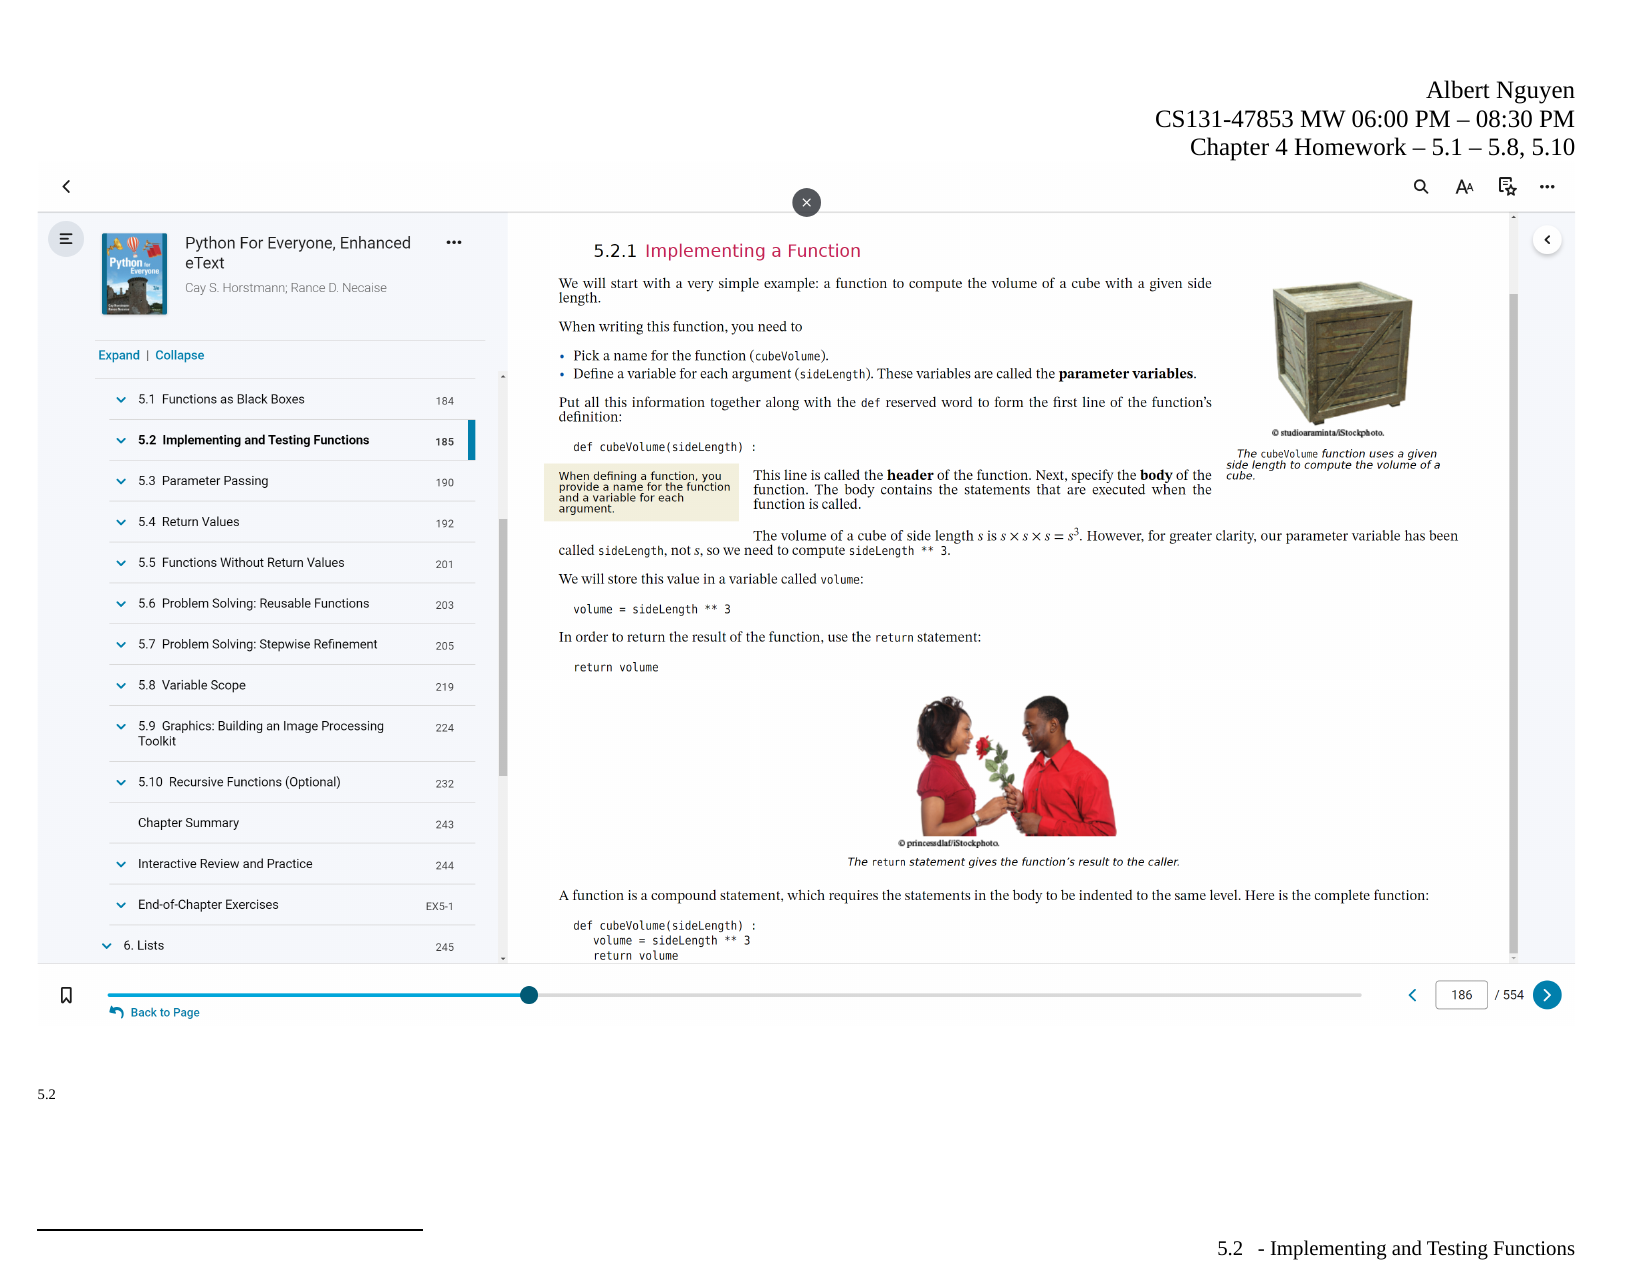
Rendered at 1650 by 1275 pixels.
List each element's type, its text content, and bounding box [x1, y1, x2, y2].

text - Implementing and Testing Functions [37, 1236, 1575, 1260]
picture [37, 161, 1575, 997]
